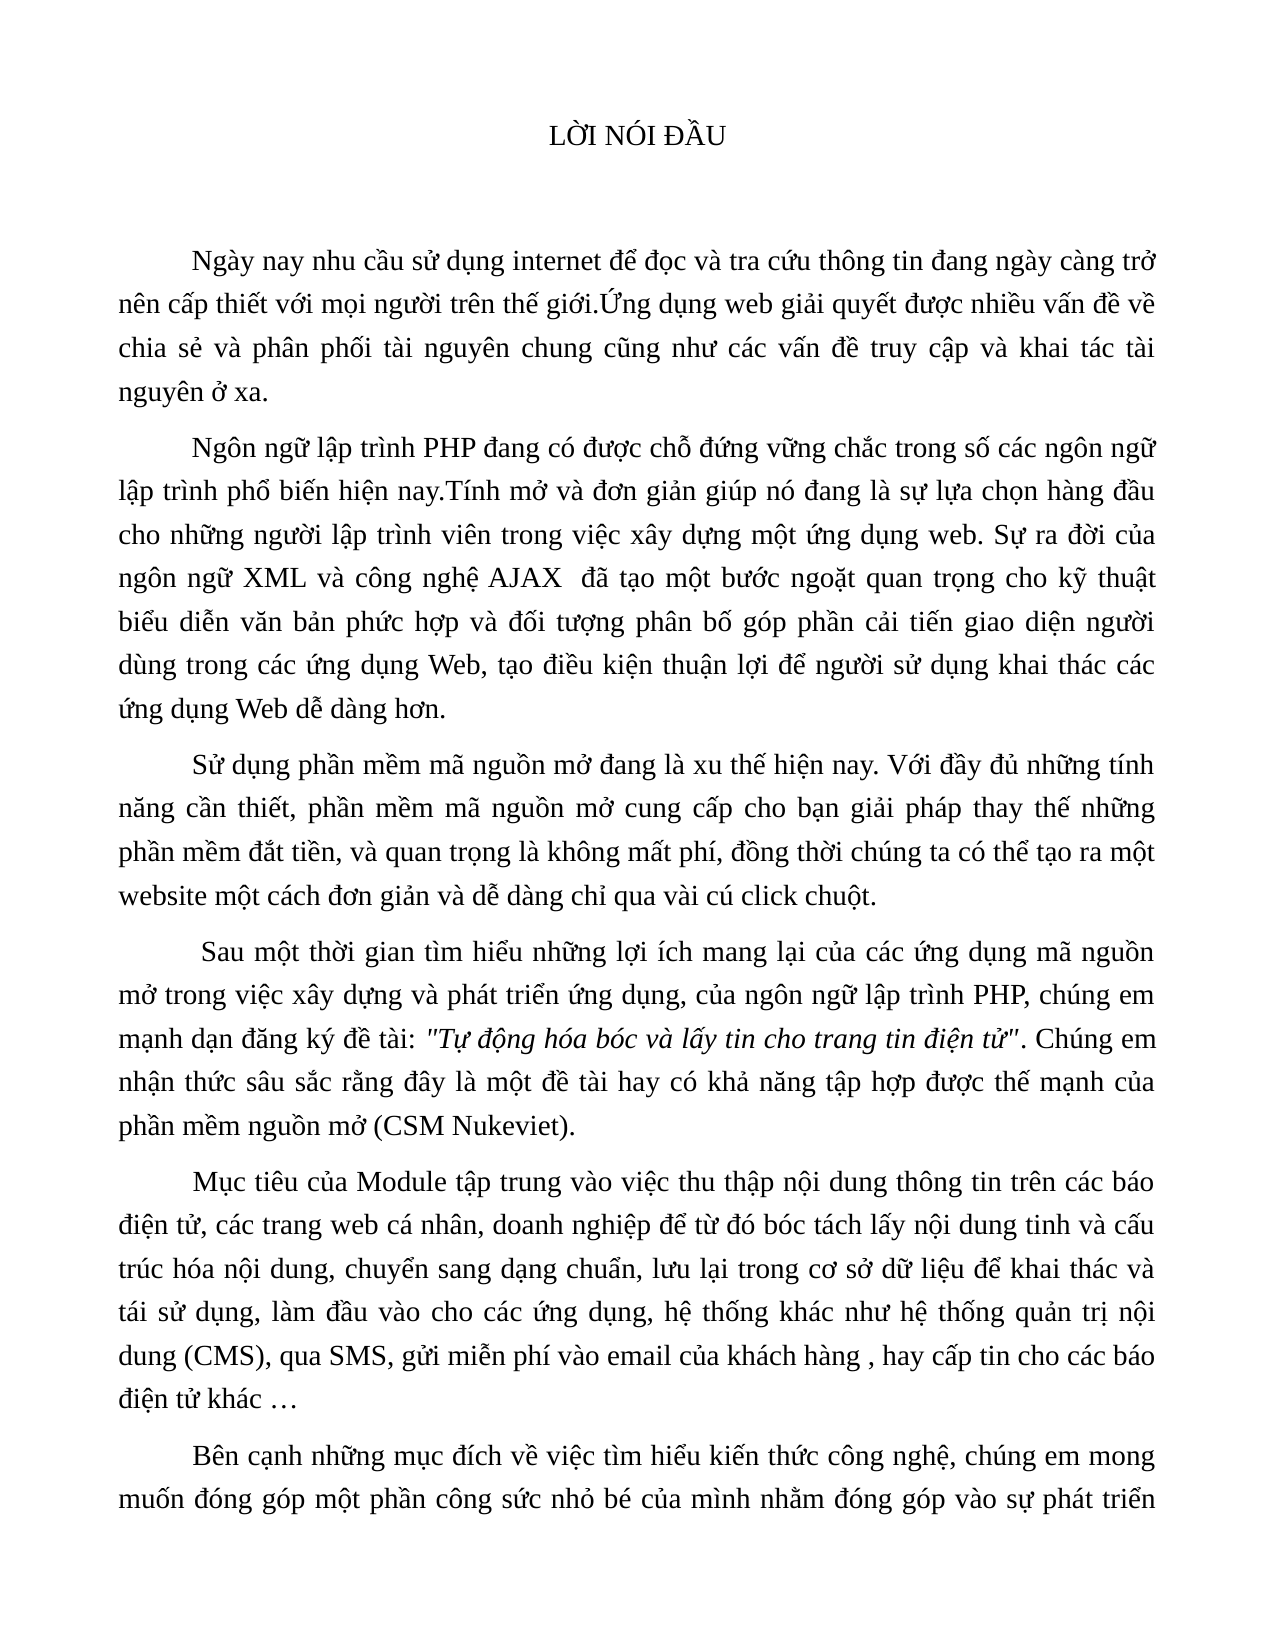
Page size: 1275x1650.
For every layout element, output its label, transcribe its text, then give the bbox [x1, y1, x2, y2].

text Ngày nay nhu cầu sử dụng internet để đọc và tra cứu thông tin đang ngày càng trở nên cấp thiết với mọi người trên thế giới.Ứng dụng web giải quyết được nhiều vấn đề về chia sẻ và phân phối tài nguyên chung cũng như các vấn đề truy cập và khai tác tài nguyên ở xa. [118, 243, 1157, 407]
text Mục tiêu của Module tập trung vào việc thu thập nội dung thông tin trên các báo điện tử, các trang web cá nhân, doanh nghiệp để từ đó bóc tách lấy nội dung tinh và cấu trúc hóa nội dung, chuyển sang dạng chuẩn, lưu lại trong cơ sở dữ liệu để khai thác và tái sử dụng, làm đầu vào cho các ứng dụng, hệ thống khác như hệ thống quản trị nội dung (CMS), qua SMS, gửi miễn phí vào email của khách hàng , hay cấp tin cho các báo điện tử khác … [118, 1164, 1157, 1415]
text Sử dụng phần mềm mã nguồn mở đang là xu thế hiện nay. Với đầy đủ những tính năng cần thiết, phần mềm mã nguồn mở cung cấp cho bạn giải pháp thay thế những phần mềm đắt tiền, và quan trọng là không mất phí, đồng thời chúng ta có thể tạo ra một website một cách đơn giản và dễ dàng chỉ qua vài cú click chuột. [118, 747, 1157, 911]
text Bên cạnh những mục đích về việc tìm hiểu kiến thức công nghệ, chúng em mong muốn đóng góp một phần công sức nhỏ bé của mình nhằm đóng góp vào sự phát triển [118, 1438, 1157, 1515]
text Ngôn ngữ lập trình PHP đang có được chỗ đứng vững chắc trong số các ngôn ngữ lập trình phổ biến hiện nay.Tính mở và đơn giản giúp nó đang là sự lựa chọn hàng đầu cho những người lập trình viên trong việc xây dựng một ứng dụng web. Sự ra đời của ngôn ngữ XML và công nghệ AJAX đã tạo một bước ngoặt quan trọng cho kỹ thuật biểu diễn văn bản phức hợp và đối tượng phân bố góp phần cải tiến giao diện người dùng trong các ứng dụng Web, tạo điều kiện thuận lợi để người sử dụng khai thác các ứng dụng Web dễ dàng hơn. [118, 430, 1157, 724]
text LỜI NÓI ĐẦU [118, 118, 1157, 152]
text Sau một thời gian tìm hiểu những lợi ích mang lại của các ứng dụng mã nguồn mở trong việc xây dựng và phát triển ứng dụng, của ngôn ngữ lập trình PHP, chúng em mạnh dạn đăng ký đề tài: "Tự động hóa bóc và lấy tin cho trang tin điện tử". Chúng em nhận thức sâu sắc rằng đây là một đề tài hay có khả năng tập hợp được thế mạnh của phần mềm nguồn mở (CSM Nukeviet). [118, 934, 1157, 1141]
